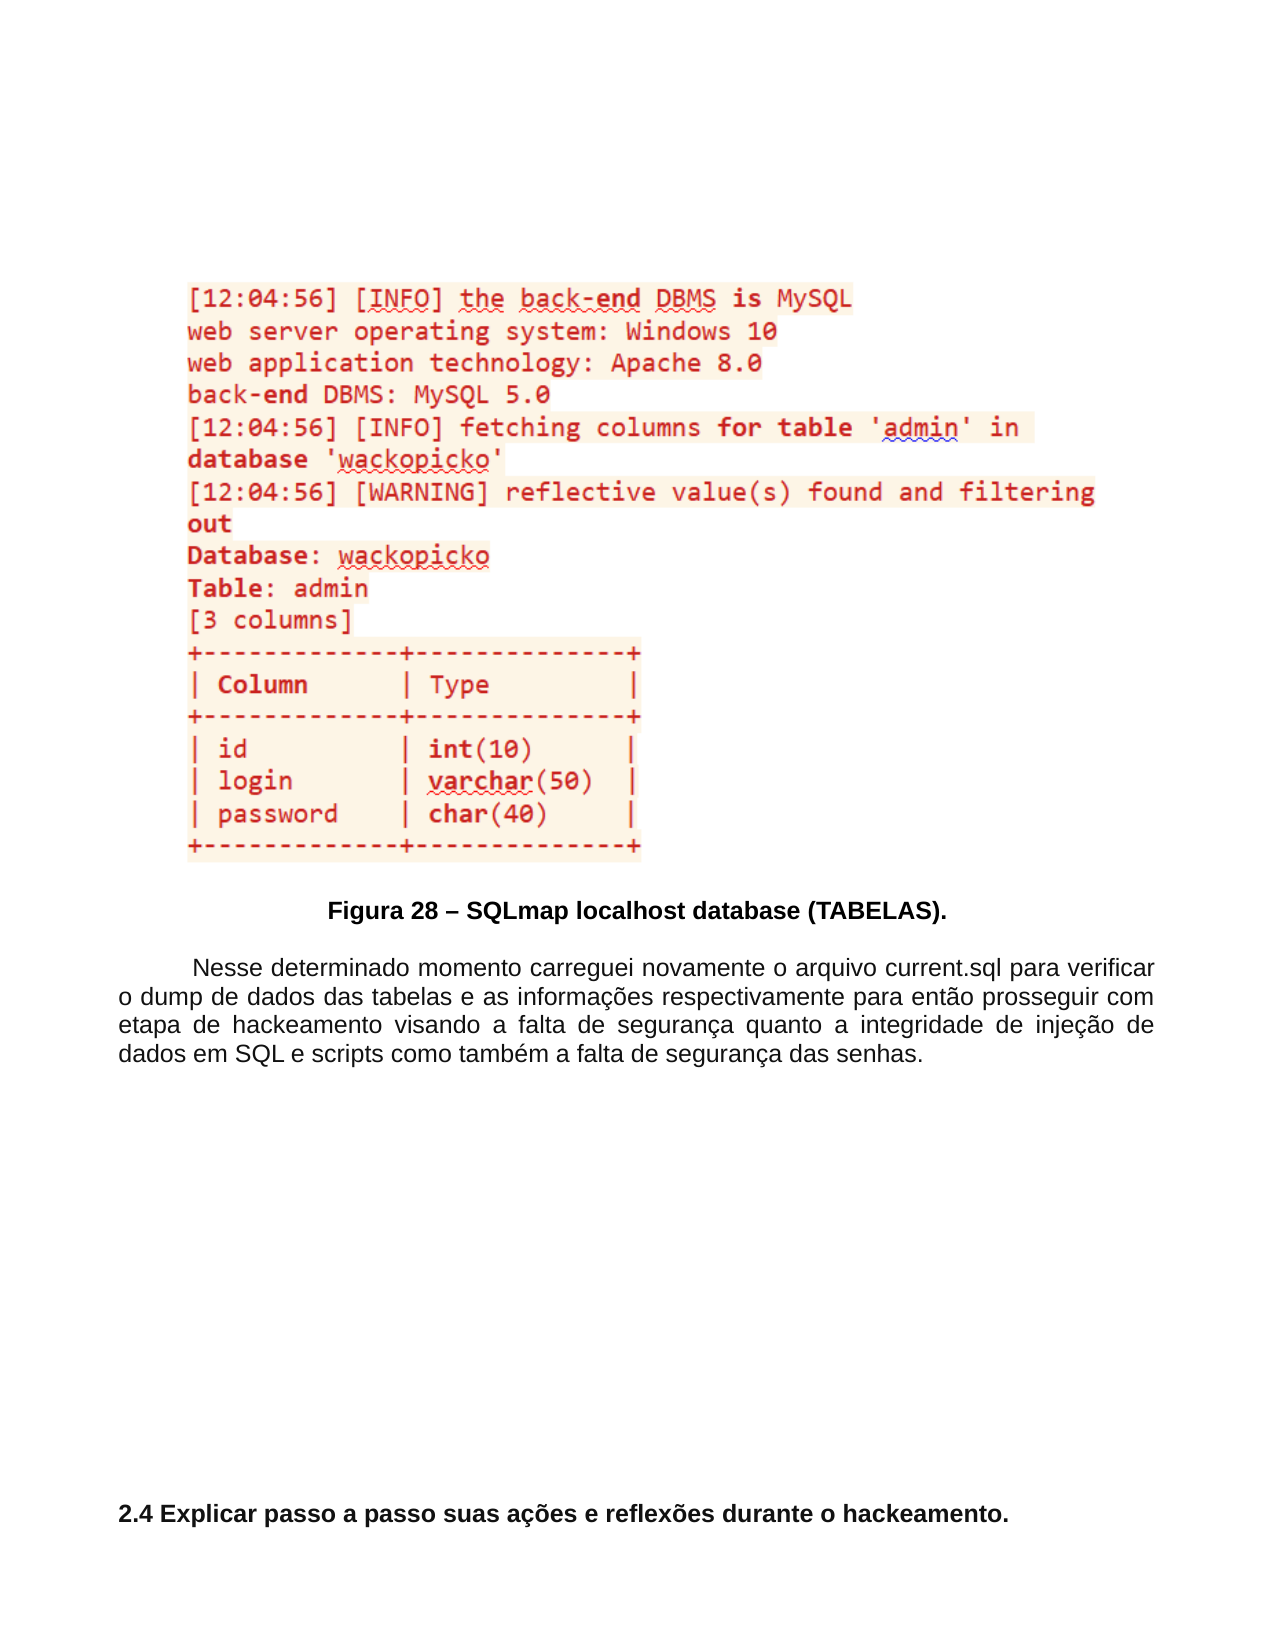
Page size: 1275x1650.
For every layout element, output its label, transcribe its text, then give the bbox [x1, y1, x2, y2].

picture [145, 182, 1116, 868]
text 2.4 Explicar passo a passo suas ações e reflexões durante o hackeamento. [118, 1499, 1157, 1528]
text Figura 28 – SQLmap localhost database (TABELAS). [118, 896, 1157, 924]
text Nesse determinado momento carreguei novamente o arquivo current.sql para verificar o dump de dados das tabelas e as informações respectivamente para então prosseguir com etapa de hackeamento visando a falta de segurança quanto a integridade de injeção de dados em SQL e scripts como também a falta de segurança das senhas. [118, 953, 1157, 1068]
